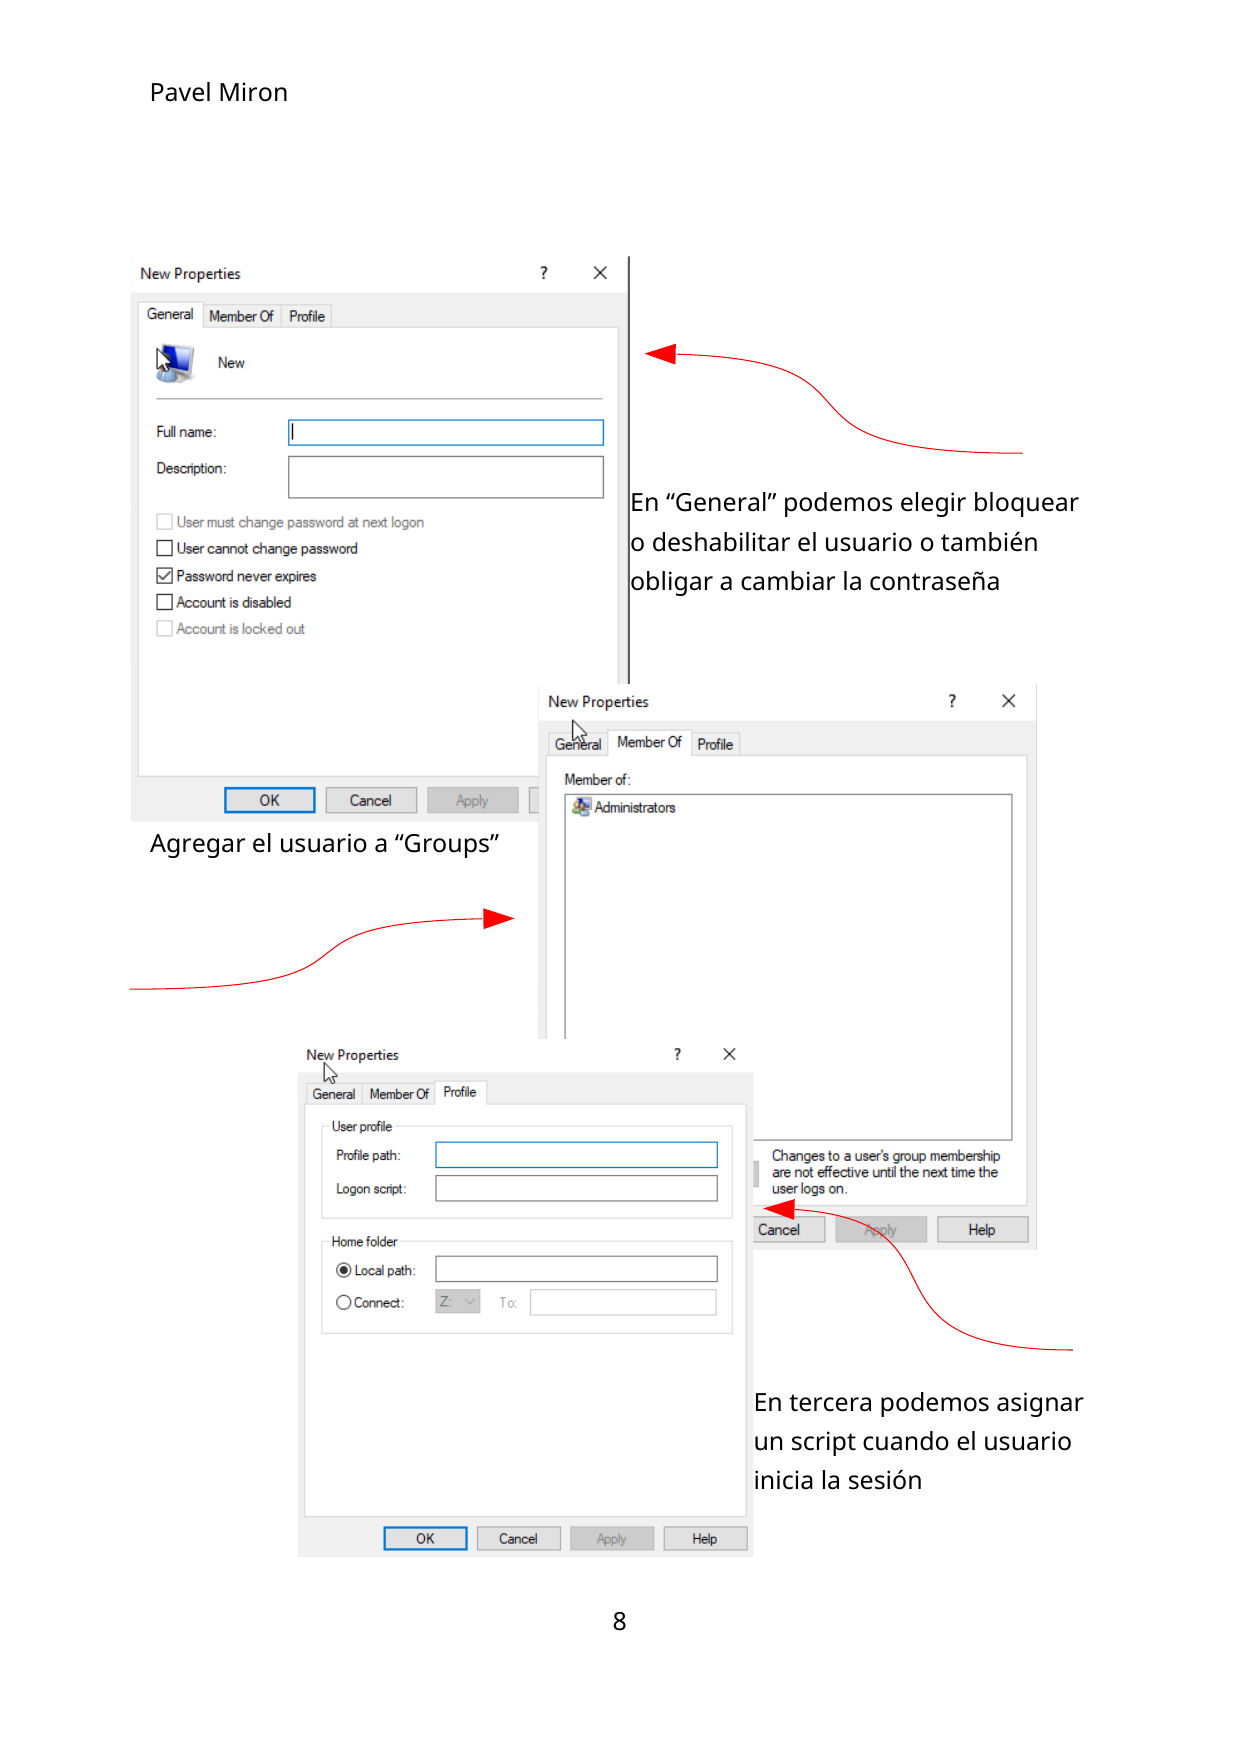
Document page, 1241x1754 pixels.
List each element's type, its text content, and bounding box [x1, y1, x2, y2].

text En tercera podemos asignar un script cuando el usuario inicia la sesión [754, 1384, 1090, 1497]
text En “General” podemos elegir bloquear o deshabilitar el usuario o también obligar a cambiar la contraseña [630, 485, 1090, 597]
text [1037, 787, 1090, 860]
text Agregar el usuario a “Groups” [150, 822, 538, 860]
